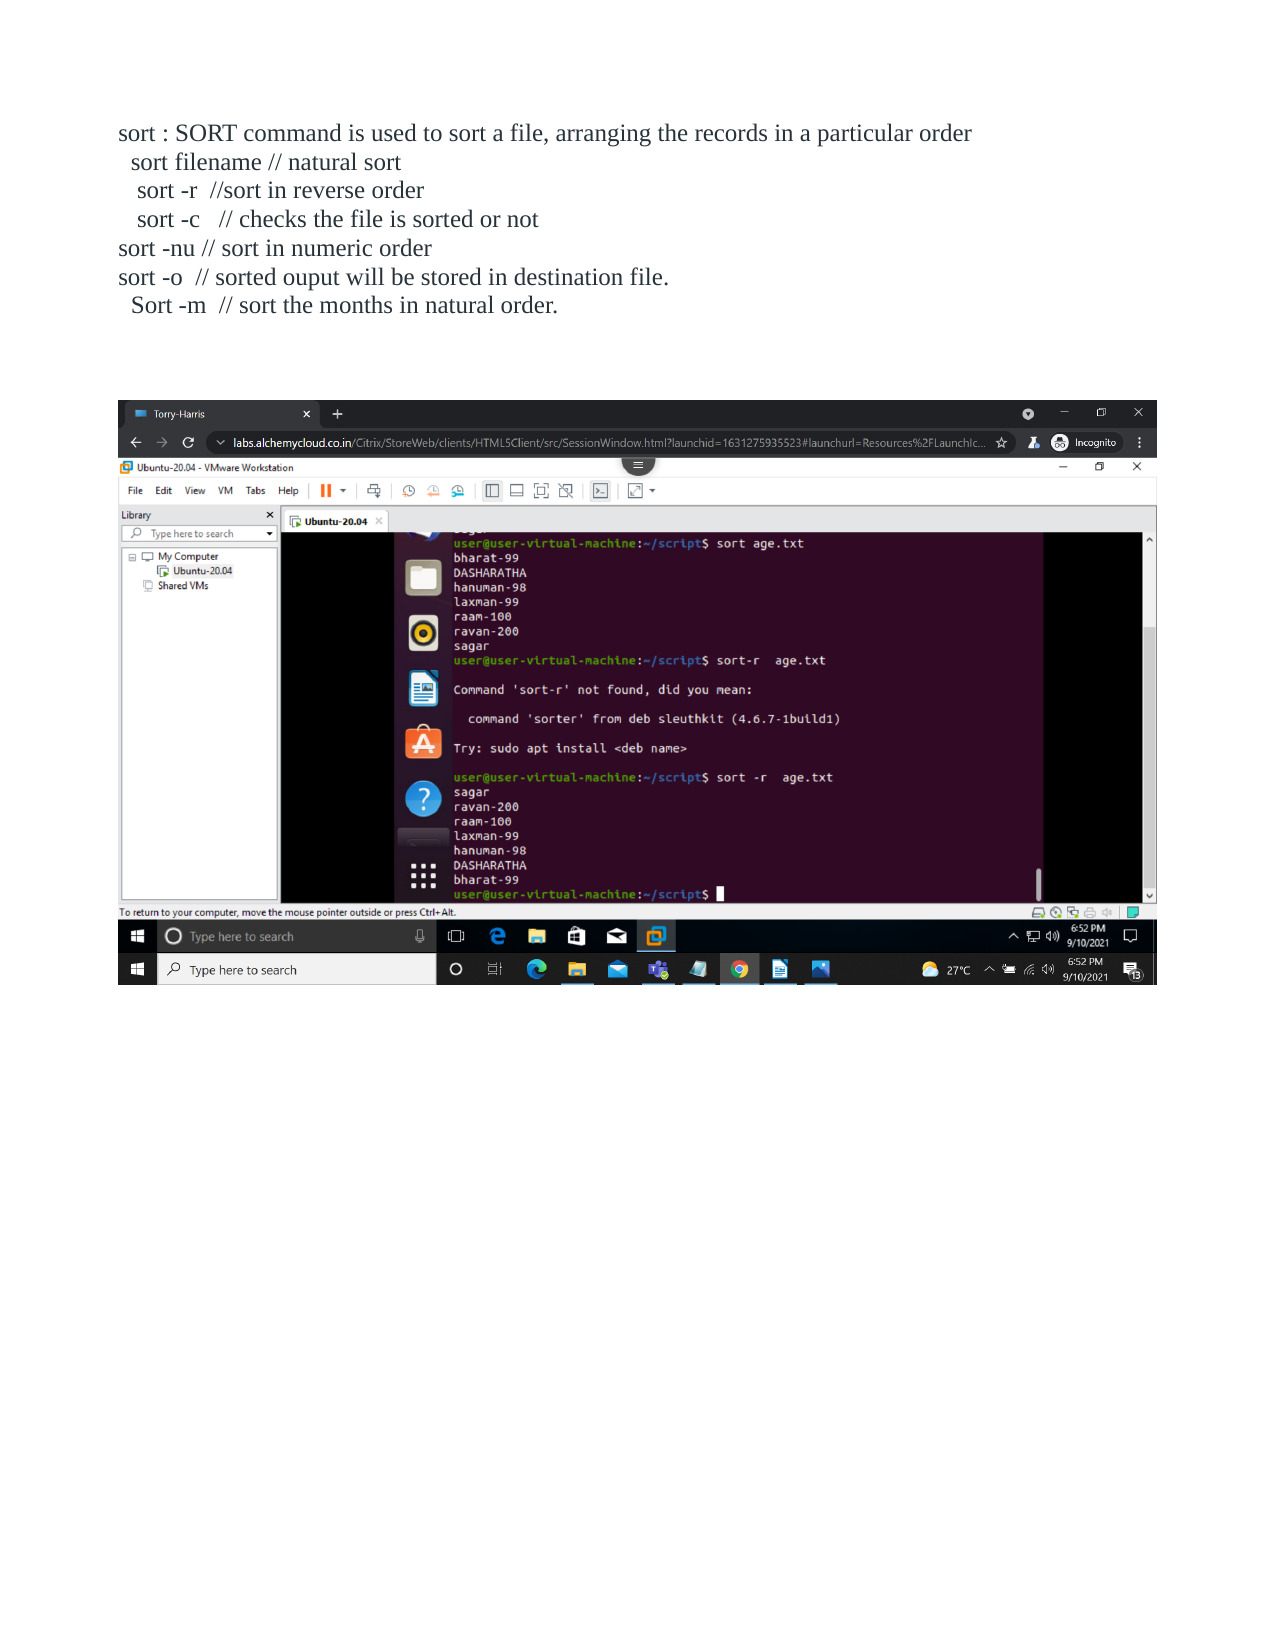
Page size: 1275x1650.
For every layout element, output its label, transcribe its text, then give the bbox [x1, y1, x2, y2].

text Sort -m // sort the months in natural order. [118, 291, 1157, 319]
text sort -r //sort in reverse order [118, 176, 1157, 204]
picture [118, 400, 1157, 985]
text sort filename // natural sort [118, 147, 1157, 176]
text sort -o // sorted ouput will be stored in destination file. [118, 262, 1157, 291]
text sort -c // checks the file is sorted or not [118, 204, 1157, 233]
text sort : SORT command is used to sort a file, arranging the records in a particular order [118, 118, 1157, 147]
text sort -nu // sort in numeric order [118, 233, 1157, 262]
